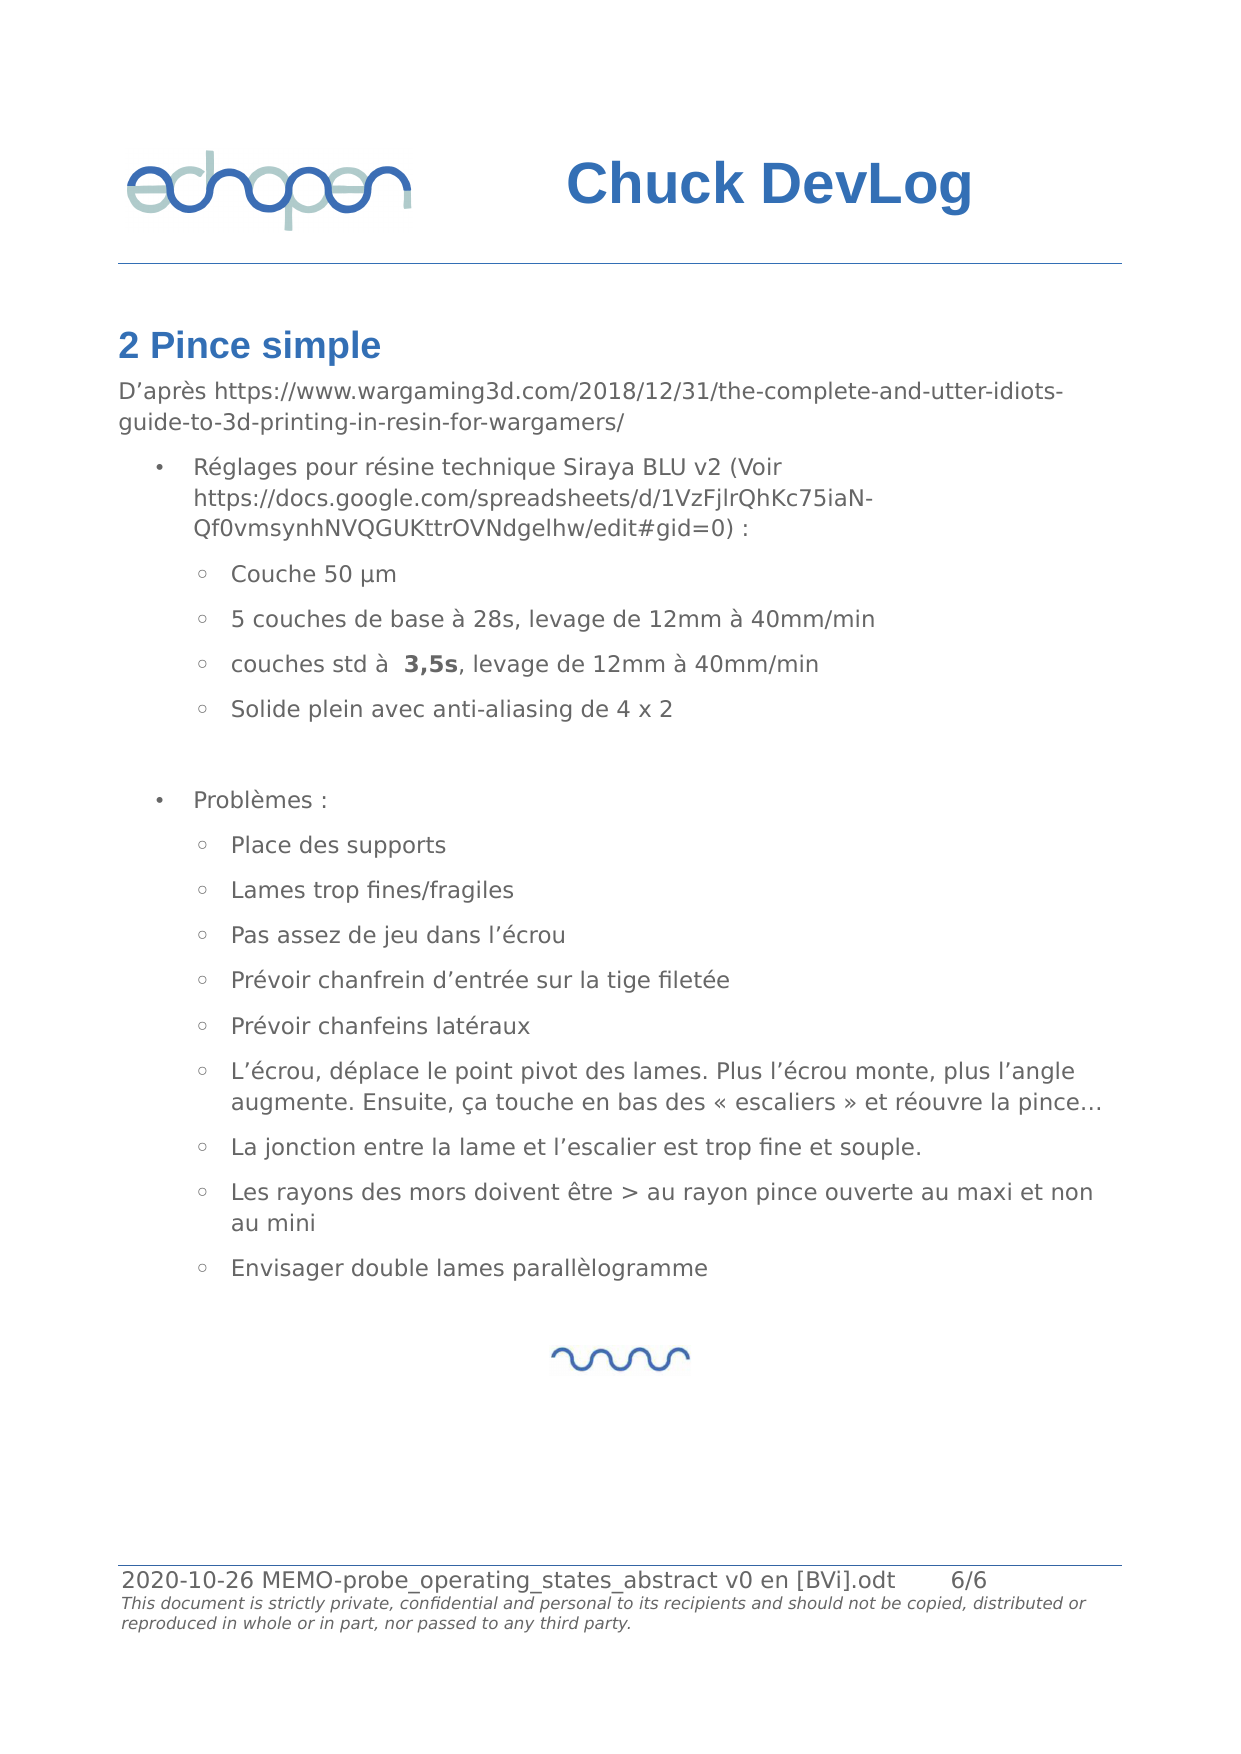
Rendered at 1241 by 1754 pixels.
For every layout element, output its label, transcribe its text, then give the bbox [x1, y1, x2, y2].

list couches std à 3,5s, levage de 12mm à 40mm/min [193, 651, 1122, 678]
list L’écrou, déplace le point pivot des lames. Plus l’écrou monte, plus l’angle augmente. Ensuite, ça touche en bas des « escaliers » et réouvre la pince… [193, 1058, 1122, 1115]
subtitle Pince simple [118, 322, 1122, 366]
list Lames trop fines/fragiles [193, 877, 1122, 904]
list 5 couches de base à 28s, levage de 12mm à 40mm/min [193, 606, 1122, 633]
list Prévoir chanfrein d’entrée sur la tige filetée [193, 968, 1122, 994]
list Couche 50 µm [193, 561, 1122, 587]
picture [124, 148, 413, 233]
list Les rayons des mors doivent être > au rayon pince ouverte au maxi et non au mini [193, 1179, 1122, 1236]
list Place des supports [193, 832, 1122, 859]
text D’après https://www.wargaming3d.com/2018/12/31/the-complete-and-utter-idiots-guide-to-3d-printing-in-resin-for-wargamers/ [118, 378, 1122, 436]
list Problèmes : [156, 787, 1122, 813]
picture [549, 1345, 692, 1376]
list Envisager double lames parallèlogramme [193, 1255, 1122, 1282]
list Solide plein avec anti-aliasing de 4 x 2 [193, 696, 1122, 723]
list Prévoir chanfeins latéraux [193, 1013, 1122, 1039]
list Réglages pour résine technique Siraya BLU v2 (Voir https://docs.google.com/spreadsheets/d/1VzFjlrQhKc75iaN-Qf0vmsynhNVQGUKttrOVNdgelhw/edit#gid=0) : [156, 454, 1122, 542]
list Pas assez de jeu dans l’écrou [193, 922, 1122, 949]
list La jonction entre la lame et l’escalier est trop fine et souple. [193, 1134, 1122, 1161]
